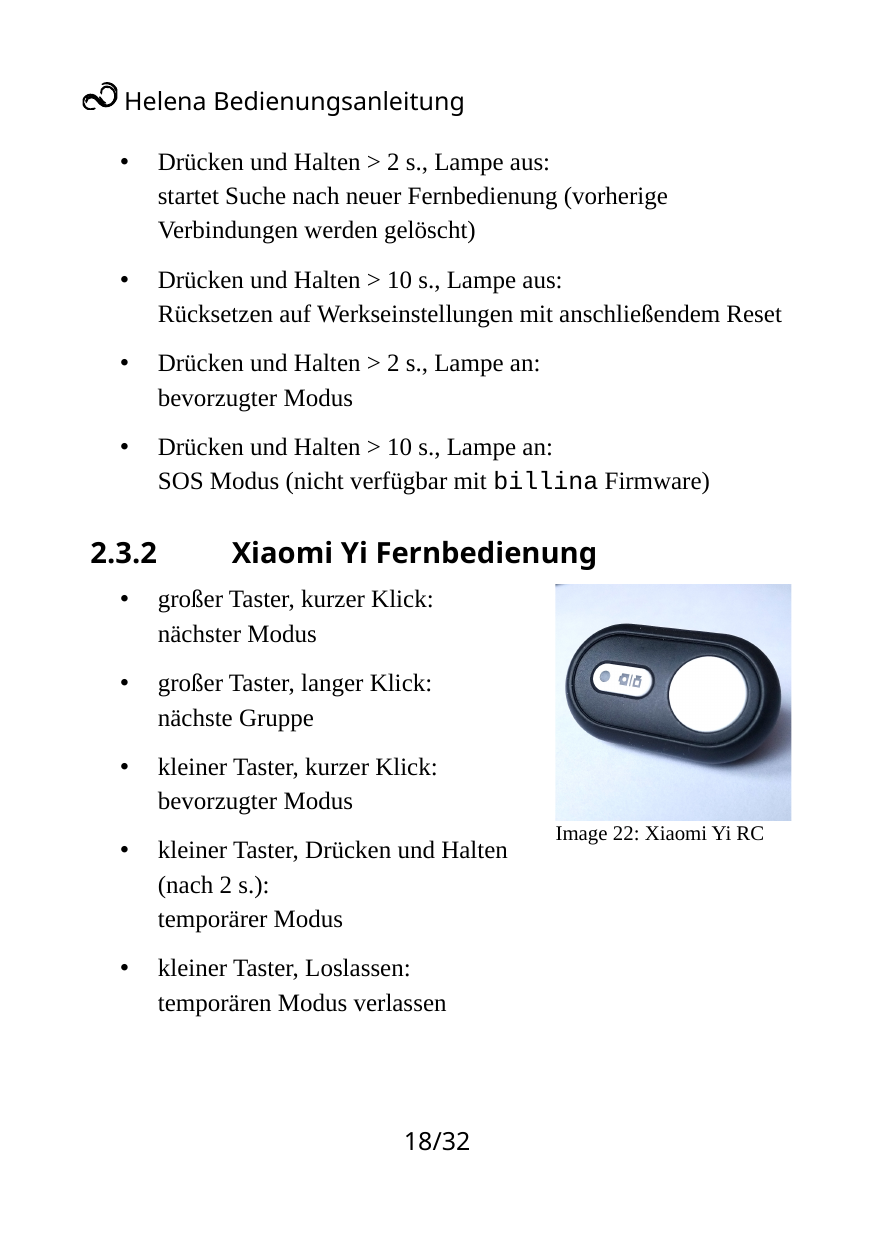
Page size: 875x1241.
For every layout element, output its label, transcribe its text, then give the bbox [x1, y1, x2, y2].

list Drücken und Halten > 10 s., Lampe aus: Rücksetzen auf Werkseinstellungen mit anschließendem Reset [120, 265, 791, 328]
list kleiner Taster, Loslassen: temporären Modus verlassen [120, 953, 791, 1016]
list Drücken und Halten > 2 s., Lampe an: bevorzugter Modus [120, 348, 791, 411]
list Drücken und Halten > 10 s., Lampe an: SOS Modus (nicht verfügbar mit billina Firmware) [120, 432, 791, 497]
list kleiner Taster, kurzer Klick: bevorzugter Modus [120, 752, 555, 815]
list großer Taster, kurzer Klick: nächster Modus [120, 584, 555, 648]
list kleiner Taster, Drücken und Halten (nach 2 s.): temporärer Modus [120, 835, 791, 933]
subtitle Xiaomi Yi Fernbedienung [83, 532, 791, 572]
list Drücken und Halten > 2 s., Lampe aus: startet Suche nach neuer Fernbedienung (vorherige Verbindungen werden gelöscht) [120, 147, 791, 244]
list Image 22: Xiaomi Yi RC [555, 821, 791, 844]
picture [555, 584, 792, 821]
list großer Taster, langer Klick: nächste Gruppe [120, 668, 555, 731]
